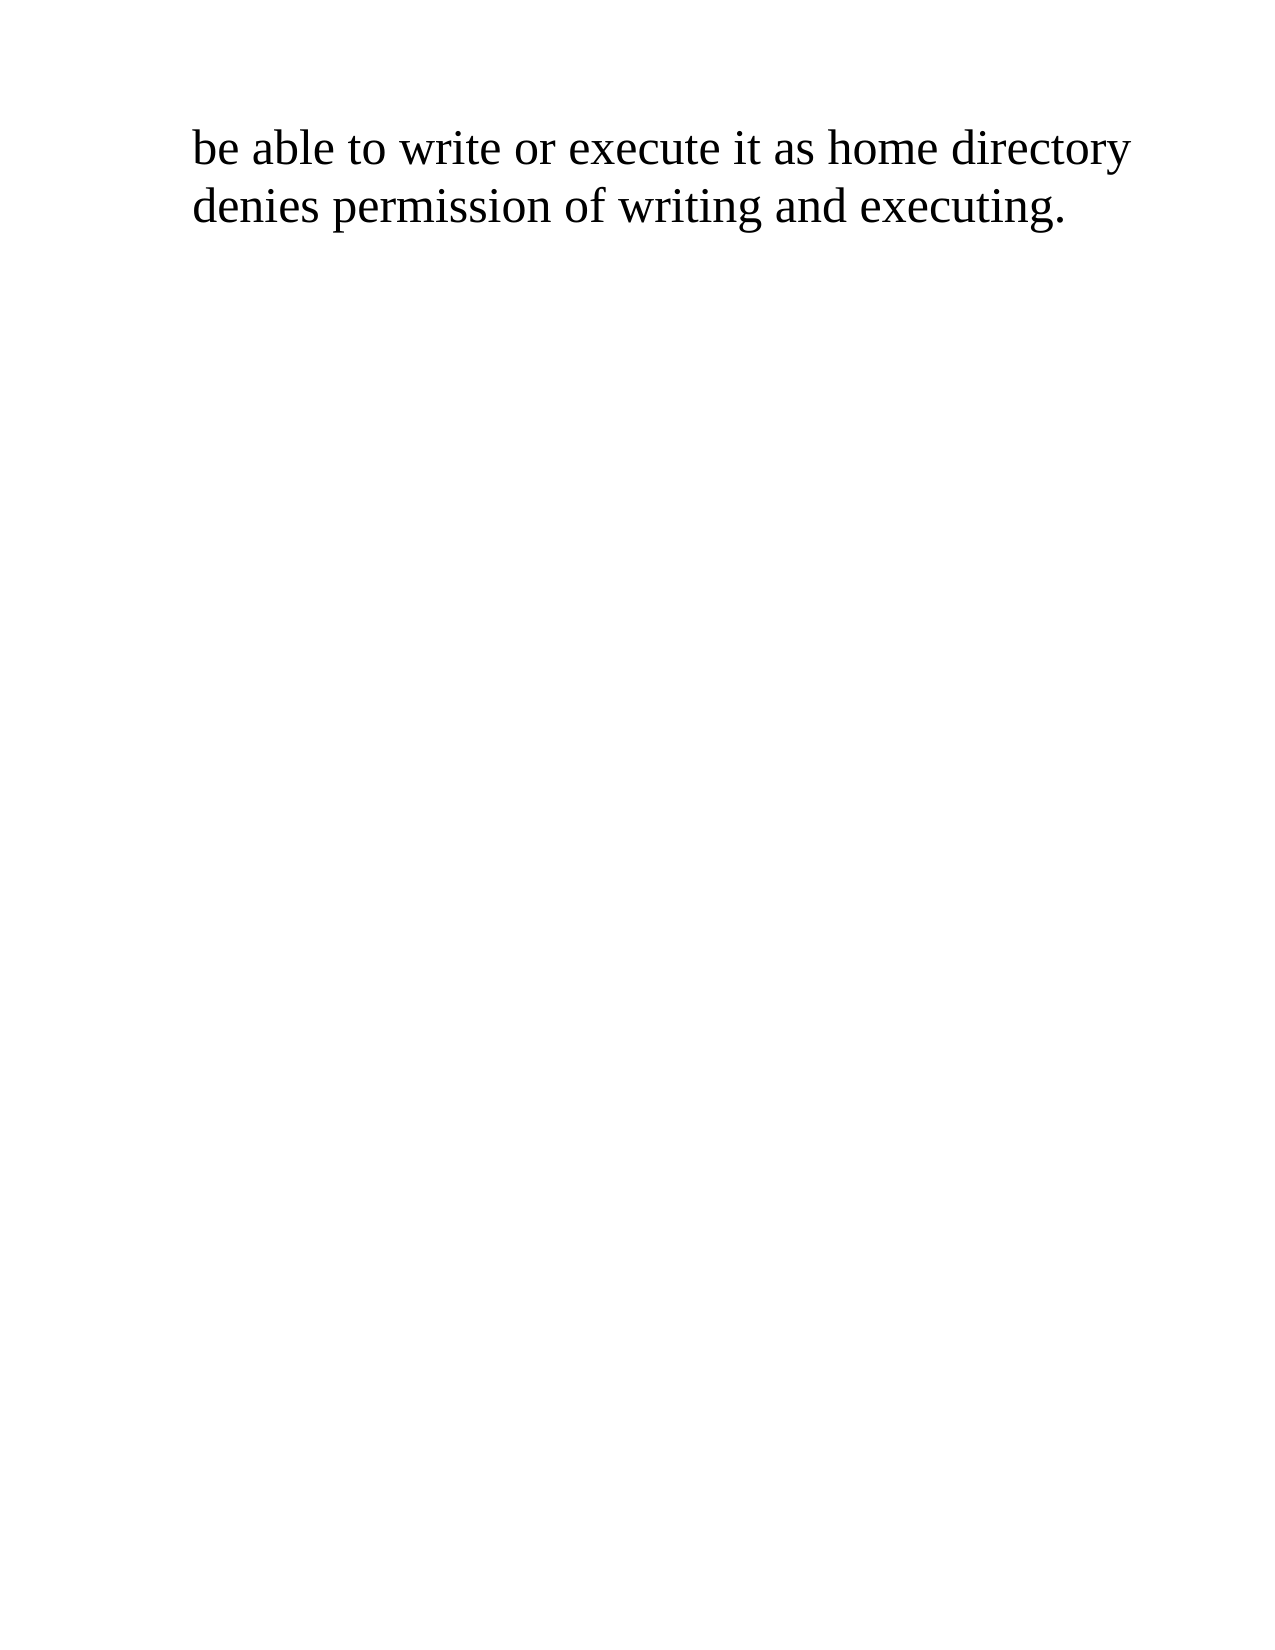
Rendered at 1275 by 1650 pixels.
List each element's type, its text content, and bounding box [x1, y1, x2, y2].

text be able to write or execute it as home directory denies permission of writing and executing. [118, 118, 1157, 233]
